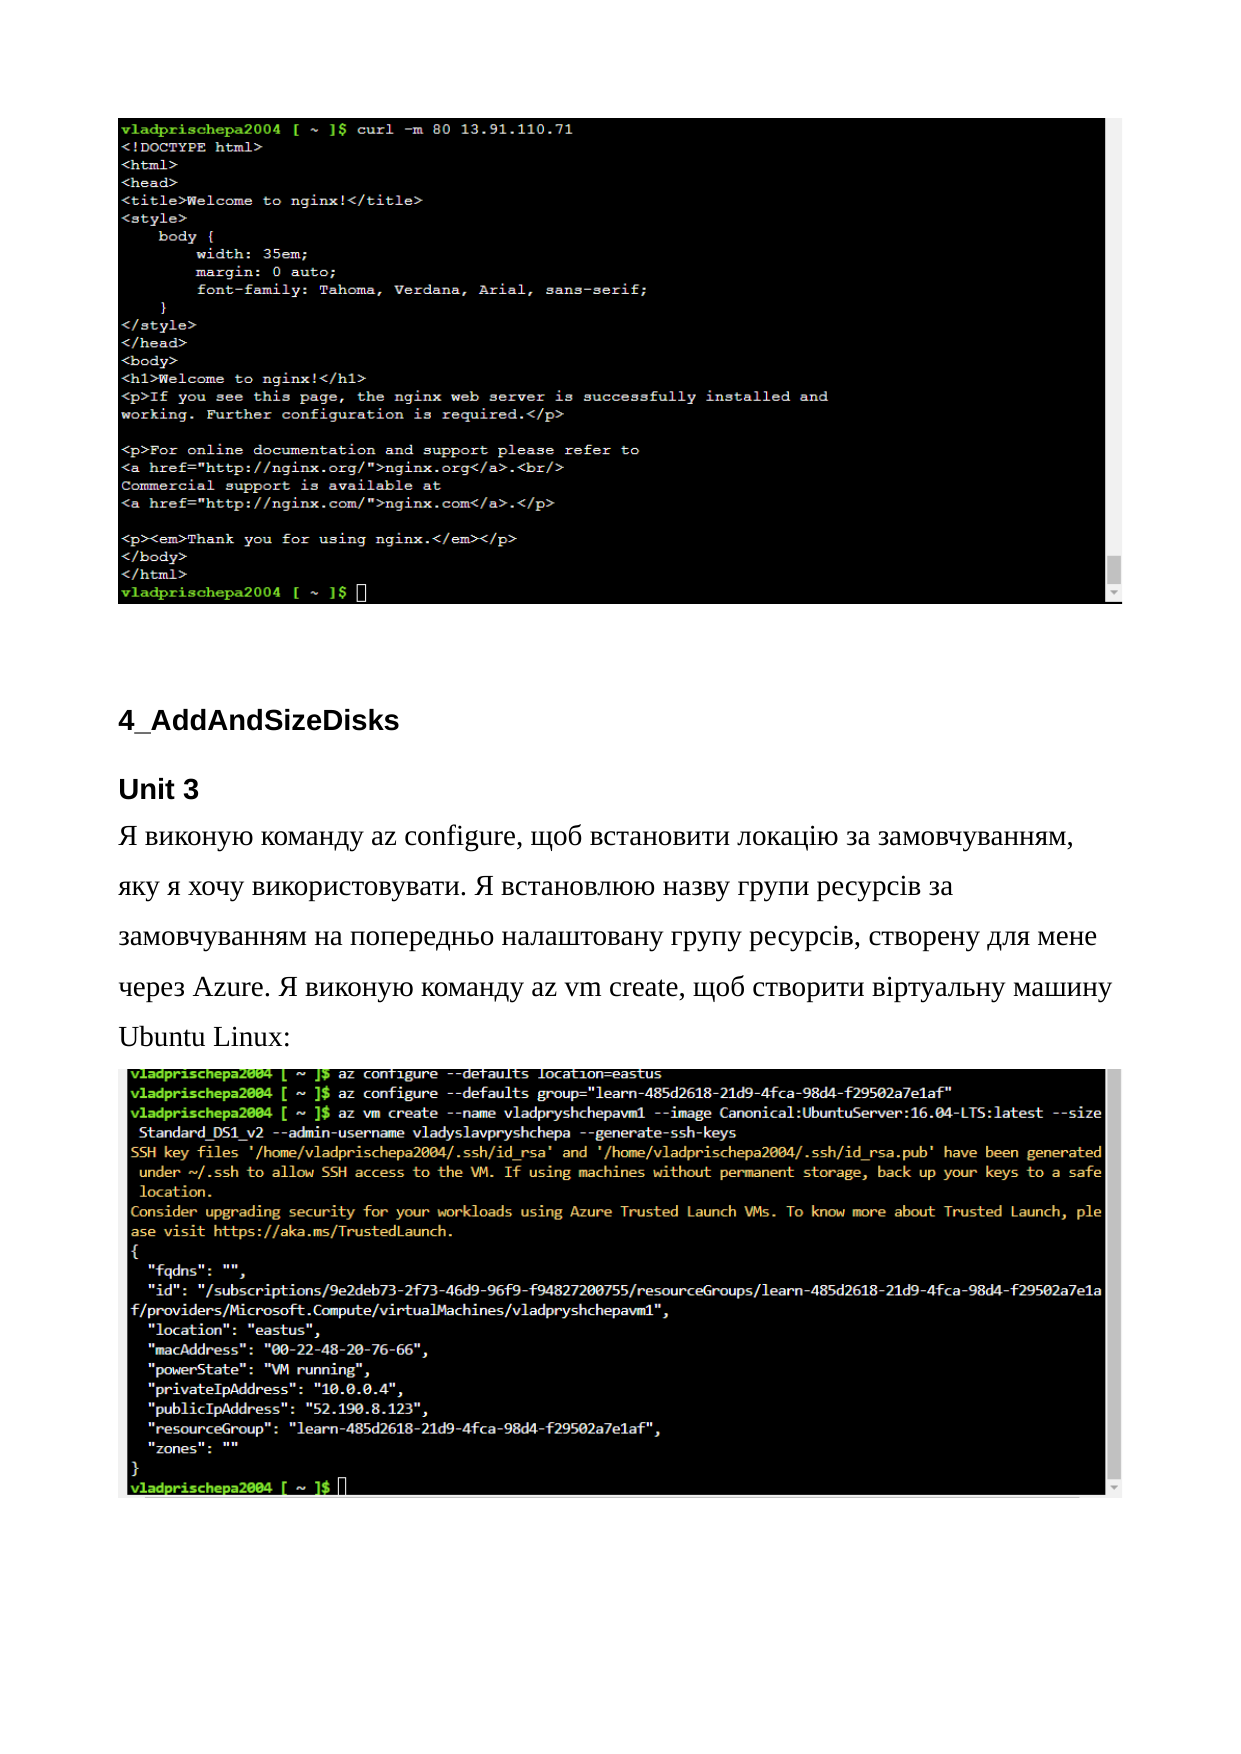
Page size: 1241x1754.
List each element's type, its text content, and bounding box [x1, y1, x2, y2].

subtitle Unit 3 [118, 772, 1122, 805]
picture [118, 1069, 1123, 1498]
subtitle 4_AddAndSizeDisks [118, 695, 1122, 738]
picture [118, 118, 1123, 604]
text Я виконую команду az configure, щоб встановити локацію за замовчуванням, яку я хочу використовувати. Я встановлюю назву групи ресурсів за замовчуванням на попередньо налаштовану групу ресурсів, створену для мене через Azure. Я виконую команду az vm create, щоб створити віртуальну машину Ubuntu Linux: [118, 818, 1122, 1053]
